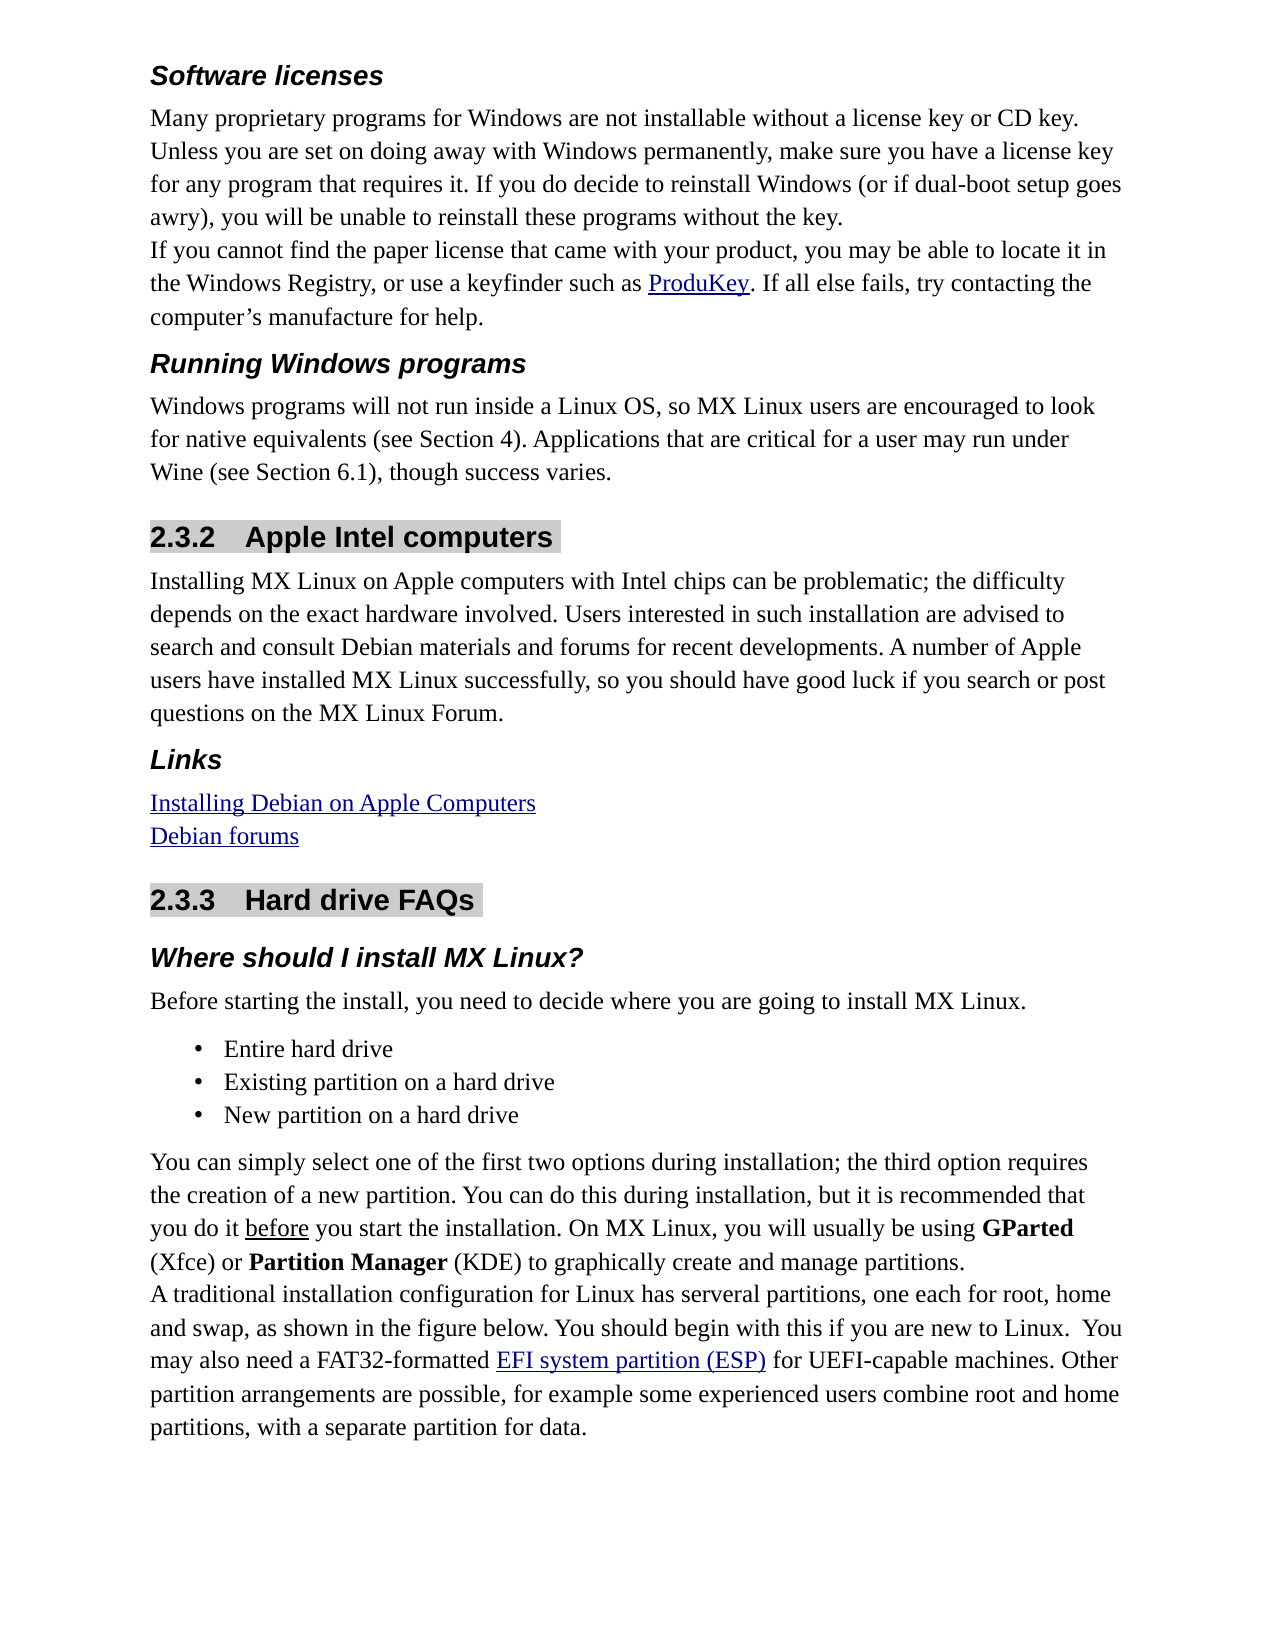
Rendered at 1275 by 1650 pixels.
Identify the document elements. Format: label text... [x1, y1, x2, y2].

text If you cannot find the paper license that came with your product, you may be able to locate it in the Windows Registry, or use a keyfinder such as ProduKey. If all else fails, try contacting the computer’s manufacture for help. [150, 236, 1125, 330]
subtitle 2.3.2 Apple Intel computers [561, 520, 1125, 553]
subtitle Where should I install MX Linux? [150, 942, 1125, 974]
text Windows programs will not run inside a Linux OS, so MX Linux users are encouraged to look for native equivalents (see Section 4). Applications that are critical for a user may run under Wine (see Section 6.1), though success varies. [150, 391, 1125, 486]
text Installing MX Linux on Apple computers with Intel chips can be problematic; the difficulty depends on the exact hardware involved. Users interested in such installation are advised to search and consult Debian materials and forums for recent developments. A number of Apple users have installed MX Linux successfully, so you should have good luck if you search or post questions on the MX Linux Forum. [150, 566, 1125, 727]
subtitle Software licenses [150, 59, 1125, 91]
subtitle 2.3.3 Hard drive FAQs [483, 883, 1125, 917]
text You can simply select one of the first two options during installation; the third option requires the creation of a new partition. You can do this during installation, but it is recommended that you do it before you start the installation. On MX Linux, you will usually be using GParted (Xfce) or Partition Manager (KDE) to graphically create and manage partitions. [150, 1147, 1125, 1275]
list New partition on a hard drive [194, 1100, 1125, 1129]
text Many proprietary programs for Windows are not installable without a license key or CD key. Unless you are set on doing away with Windows permanently, make sure you have a license key for any program that requires it. If you do decide to reinstall Windows (or if dual-boot setup goes awry), you will be unable to reinstall these programs without the key. [150, 103, 1125, 231]
list Entire hard drive [194, 1034, 1125, 1063]
subtitle Running Windows programs [150, 347, 1125, 379]
list Existing partition on a hard drive [194, 1067, 1125, 1096]
text Installing Debian on Apple Computers [150, 788, 1125, 817]
text Debian forums [150, 821, 1125, 850]
subtitle Links [150, 743, 1125, 775]
text Before starting the install, you need to decide where you are going to install MX Linux. [150, 986, 1125, 1015]
text A traditional installation configuration for Linux has serveral partitions, one each for root, home and swap, as shown in the figure below. You should begin with this if you are new to Linux. You may also need a FAT32-formatted EFI system partition (ESP) for UEFI-capable machines. Other partition arrangements are possible, for example some experienced users combine root and home partitions, with a separate partition for data. [150, 1279, 1125, 1440]
